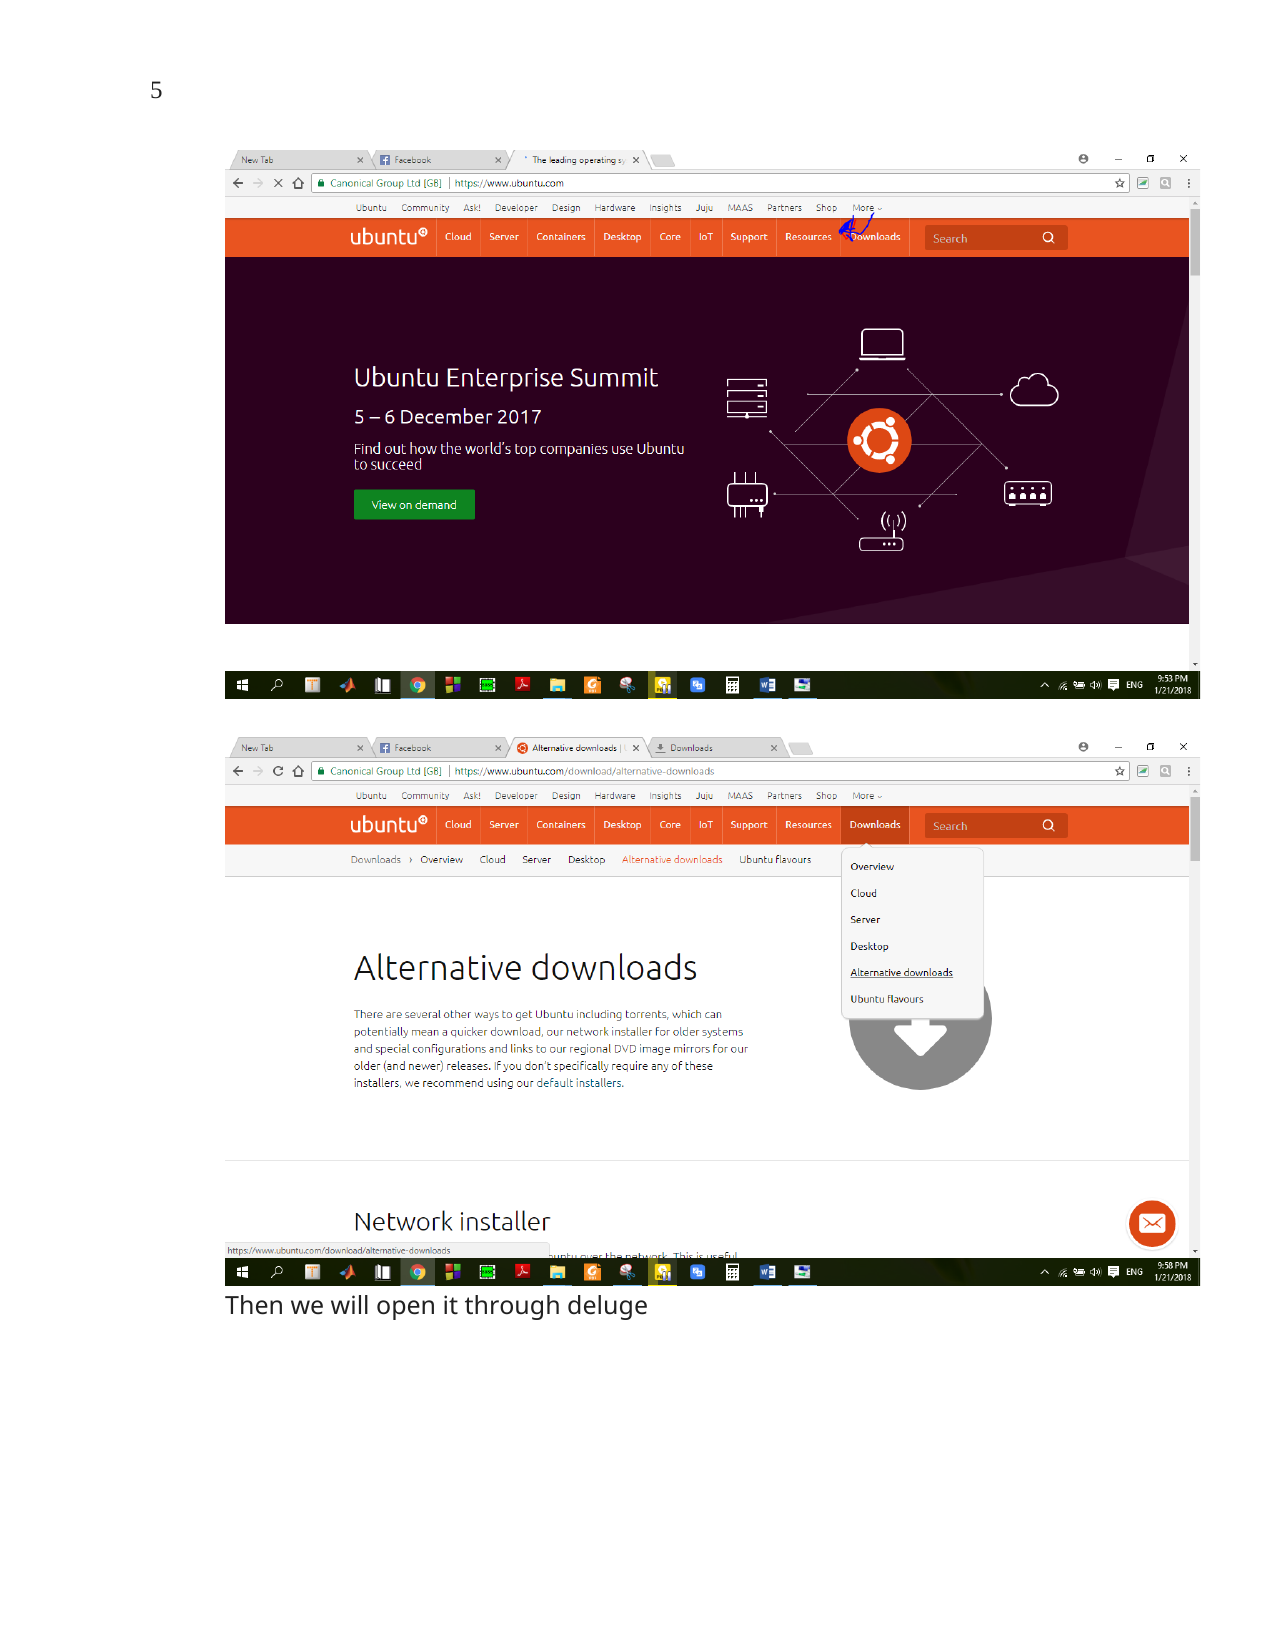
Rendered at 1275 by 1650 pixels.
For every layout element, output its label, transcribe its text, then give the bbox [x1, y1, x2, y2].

picture [225, 737, 1200, 1286]
picture [225, 150, 1200, 699]
list Then we will open it through deluge [225, 1287, 1125, 1322]
